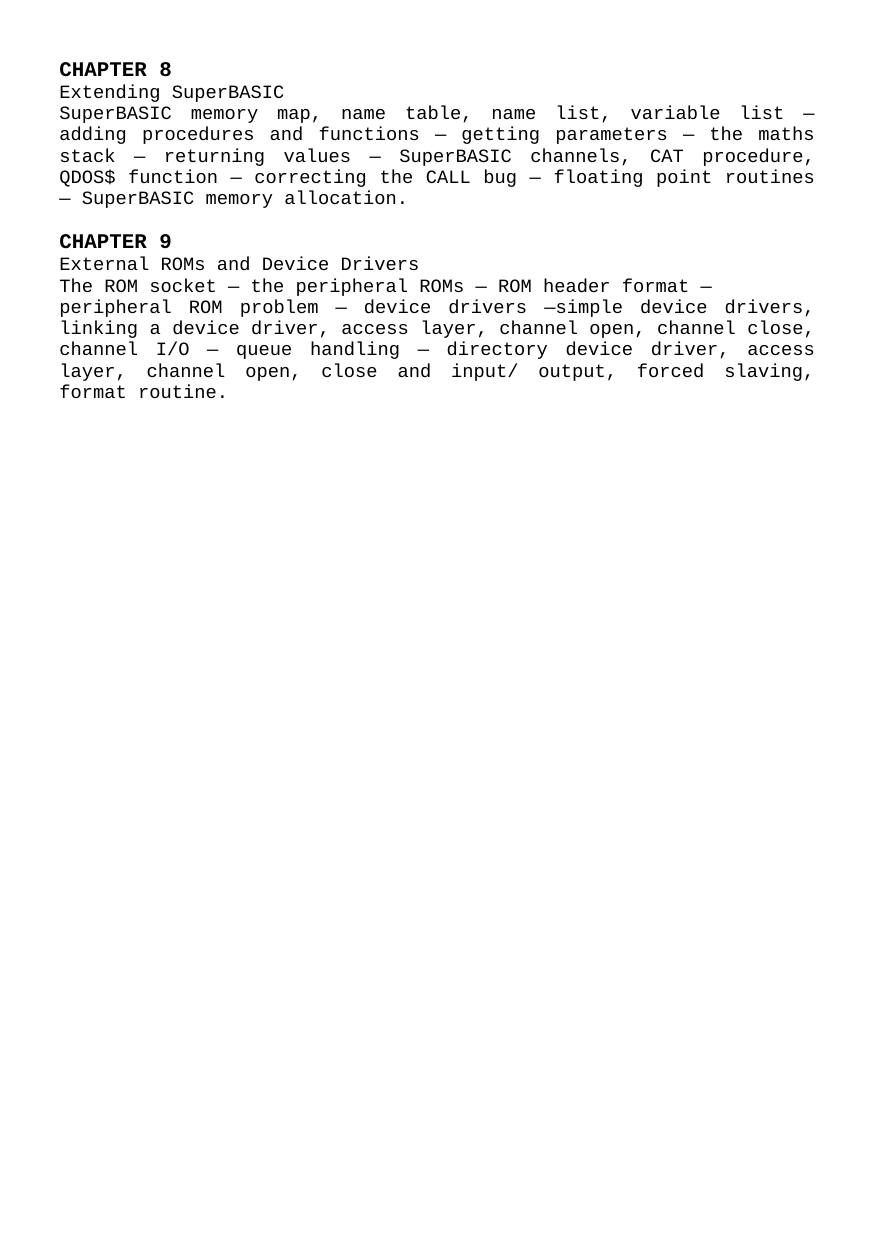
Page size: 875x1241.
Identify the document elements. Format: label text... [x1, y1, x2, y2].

text External ROMs and Device Drivers [59, 255, 815, 276]
text SuperBASIC memory map, name table, name list, variable list — adding procedures and functions — getting parameters — the maths stack — returning values — SuperBASIC channels, CAT procedure, QDOS$ function — correcting the CALL bug — floating point routines — SuperBASIC memory allocation. [59, 104, 815, 210]
subtitle CHAPTER 9 [59, 231, 815, 255]
text peripheral ROM problem — device drivers —simple device drivers, linking a device driver, access layer, channel open, channel close, channel I/O — queue handling — directory device driver, access layer, channel open, close and input/ output, forced slaving, format routine. [59, 298, 815, 404]
subtitle CHAPTER 8 [59, 59, 815, 83]
text The ROM socket — the peripheral ROMs — ROM header format — [59, 276, 815, 298]
text Extending SuperBASIC [59, 83, 815, 104]
